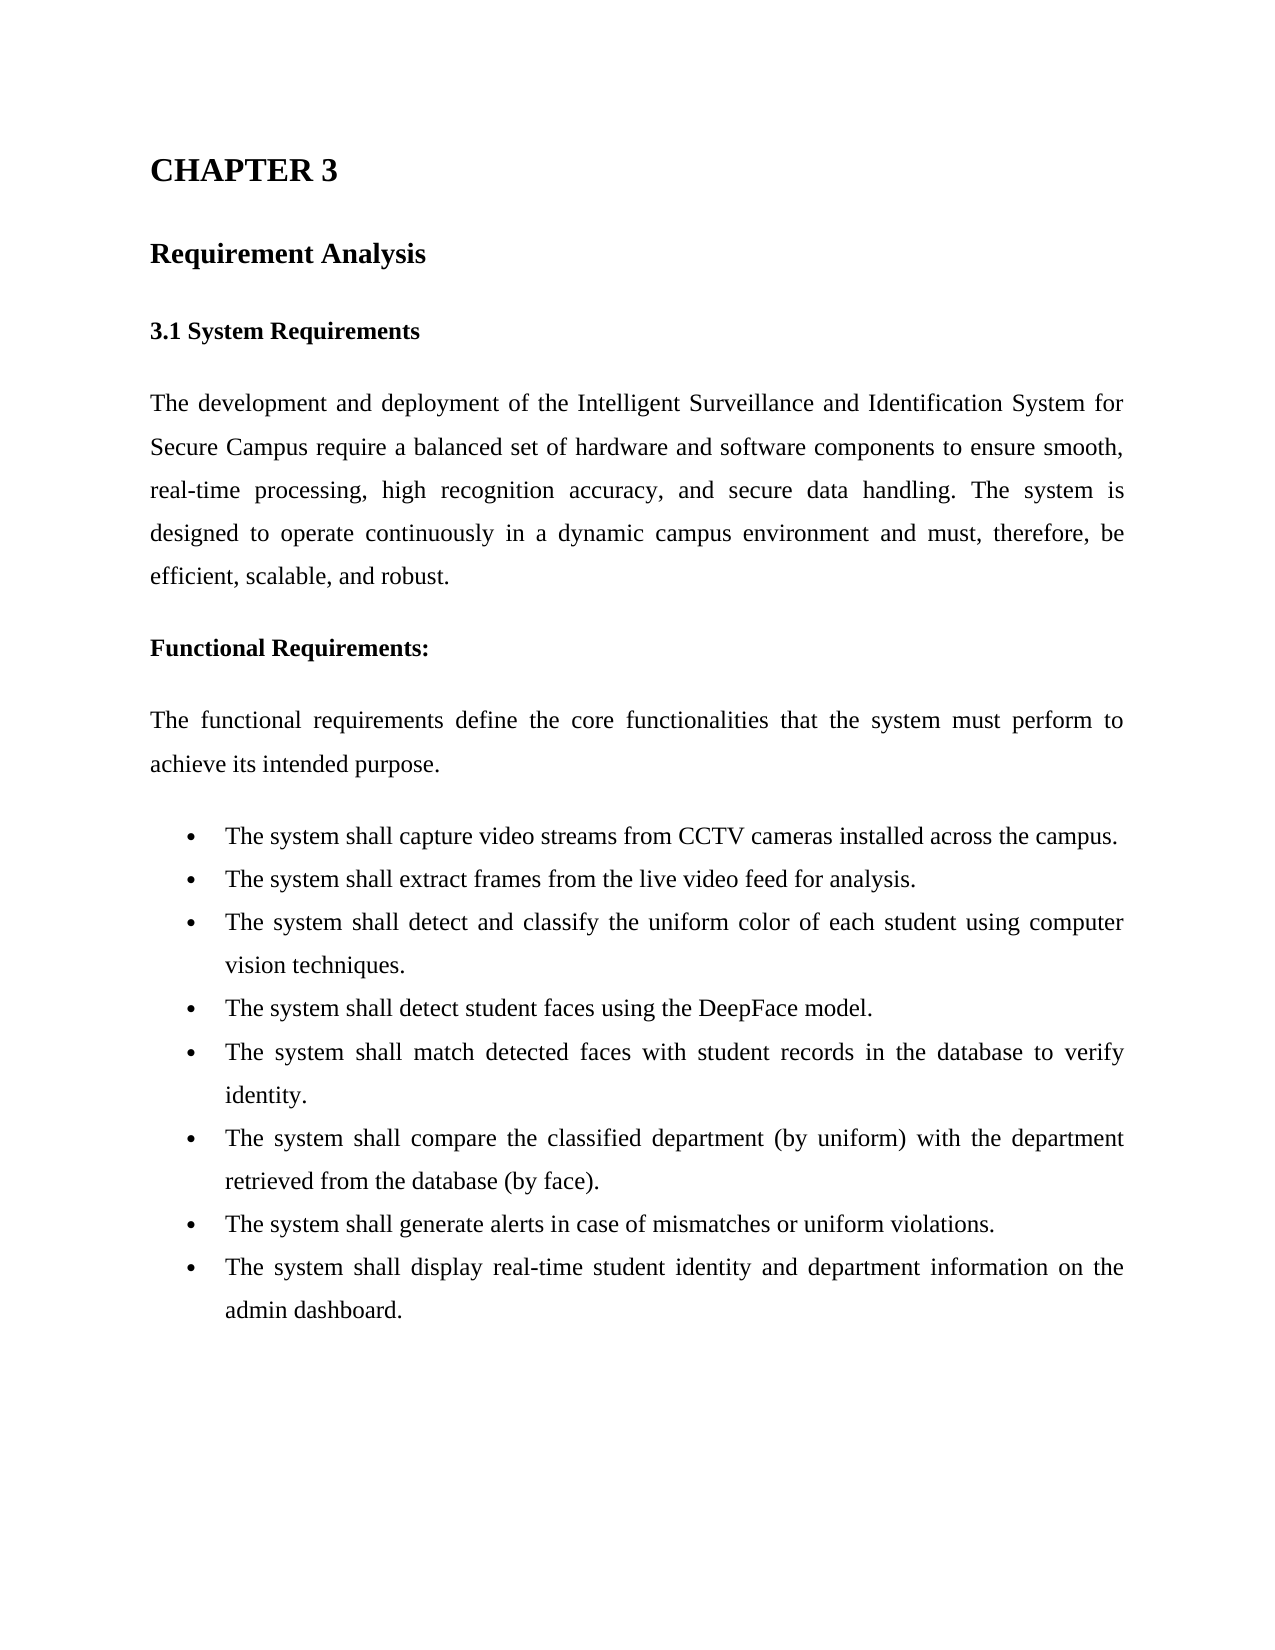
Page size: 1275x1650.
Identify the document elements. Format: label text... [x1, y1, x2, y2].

list The system shall detect and classify the uniform color of each student using computer vision techniques. [187, 907, 1125, 979]
text Requirement Analysis [150, 237, 1125, 270]
text The development and deployment of the Intelligent Surveillance and Identification System for Secure Campus require a balanced set of hardware and software components to ensure smooth, real-time processing, high recognition accuracy, and secure data handling. The system is designed to operate continuously in a dynamic campus environment and must, therefore, be efficient, scalable, and robust. [150, 388, 1125, 590]
list The system shall generate alerts in case of mismatches or uniform violations. [187, 1209, 1125, 1238]
list The system shall detect student faces using the DeepFace model. [187, 993, 1125, 1022]
list The system shall match detected faces with student records in the database to verify identity. [187, 1037, 1125, 1108]
list The system shall compare the classified department (by uniform) with the department retrieved from the database (by face). [187, 1123, 1125, 1195]
text Functional Requirements: [150, 633, 1125, 662]
text The functional requirements define the core functionalities that the system must perform to achieve its intended purpose. [150, 706, 1125, 777]
list The system shall extract frames from the live video feed for analysis. [187, 864, 1125, 893]
text CHAPTER 3 [150, 150, 1125, 188]
list The system shall capture video streams from CCTV cameras installed across the campus. [187, 821, 1125, 850]
list The system shall display real-time student identity and department information on the admin dashboard. [187, 1252, 1125, 1324]
text 3.1 System Requirements [150, 316, 1125, 345]
